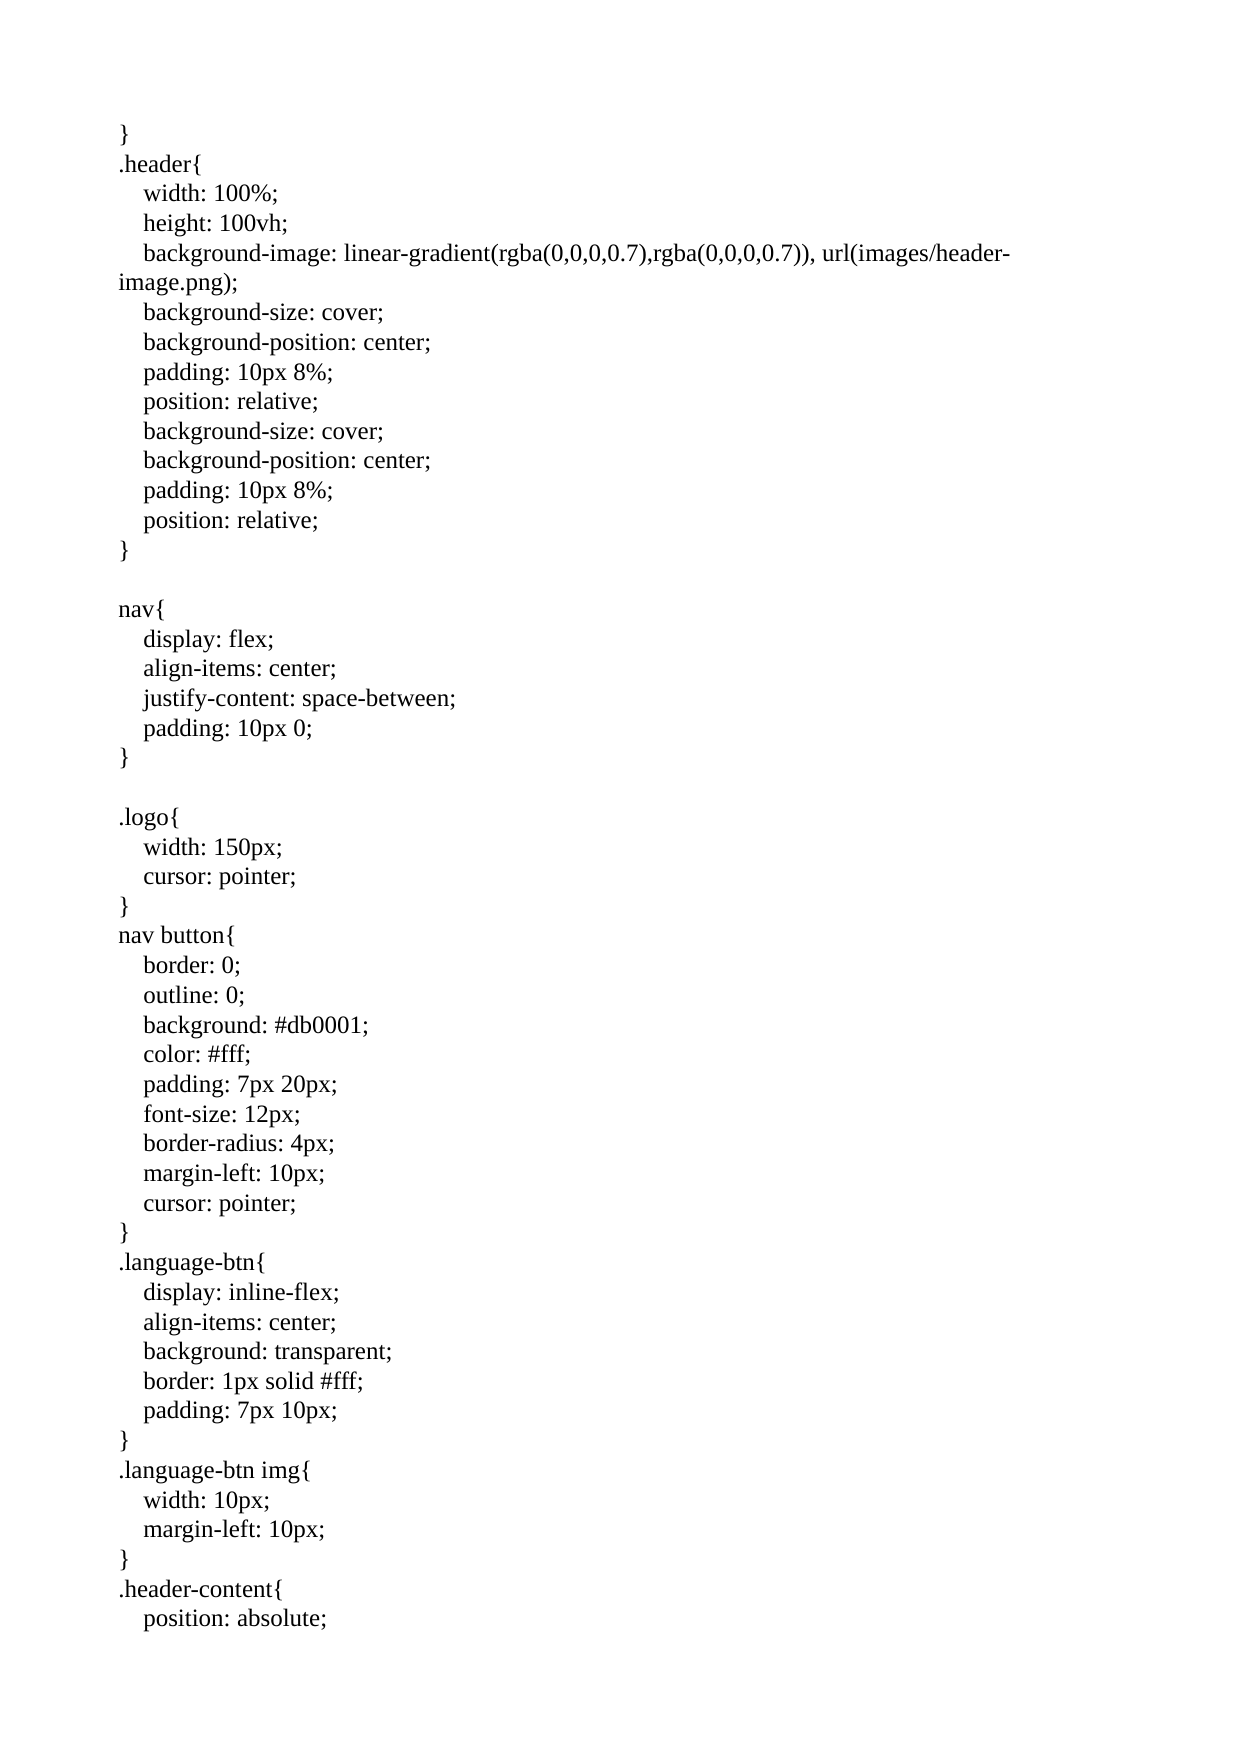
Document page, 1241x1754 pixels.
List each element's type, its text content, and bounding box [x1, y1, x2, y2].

text margin-left: 10px; [118, 1157, 1122, 1187]
text display: flex; [118, 623, 1122, 652]
text position: relative; [118, 385, 1122, 415]
text } [118, 1543, 1122, 1573]
text } [118, 890, 1122, 920]
text outline: 0; [118, 979, 1122, 1009]
text nav{ [118, 593, 1122, 623]
text font-size: 12px; [118, 1098, 1122, 1127]
text align-items: center; [118, 652, 1122, 682]
text .header-content{ [118, 1573, 1122, 1602]
text } [118, 1424, 1122, 1454]
text position: absolute; [118, 1602, 1122, 1632]
text background-position: center; [118, 445, 1122, 474]
text width: 150px; [118, 831, 1122, 860]
text nav button{ [118, 920, 1122, 949]
text margin-left: 10px; [118, 1513, 1122, 1543]
text padding: 10px 8%; [118, 356, 1122, 385]
text background-size: cover; [118, 296, 1122, 326]
text } [118, 1217, 1122, 1246]
text } [118, 742, 1122, 771]
text display: inline-flex; [118, 1276, 1122, 1306]
text width: 100%; [118, 177, 1122, 207]
text color: #fff; [118, 1038, 1122, 1068]
text background-position: center; [118, 326, 1122, 356]
text border-radius: 4px; [118, 1127, 1122, 1157]
text padding: 10px 0; [118, 712, 1122, 742]
text background: transparent; [118, 1335, 1122, 1365]
text .language-btn{ [118, 1246, 1122, 1276]
text padding: 7px 10px; [118, 1395, 1122, 1424]
text border: 1px solid #fff; [118, 1365, 1122, 1395]
text background: #db0001; [118, 1009, 1122, 1038]
text background-image: linear-gradient(rgba(0,0,0,0.7),rgba(0,0,0,0.7)), url(images/header-image.png); [118, 237, 1122, 296]
text cursor: pointer; [118, 860, 1122, 890]
text position: relative; [118, 504, 1122, 534]
text .logo{ [118, 801, 1122, 831]
text justify-content: space-between; [118, 682, 1122, 712]
text background-size: cover; [118, 415, 1122, 445]
text width: 10px; [118, 1484, 1122, 1513]
text padding: 10px 8%; [118, 474, 1122, 504]
text padding: 7px 20px; [118, 1068, 1122, 1098]
text .header{ [118, 148, 1122, 177]
text } [118, 118, 1122, 148]
text cursor: pointer; [118, 1187, 1122, 1217]
text .language-btn img{ [118, 1454, 1122, 1484]
text border: 0; [118, 949, 1122, 979]
text } [118, 534, 1122, 563]
text align-items: center; [118, 1306, 1122, 1335]
text height: 100vh; [118, 207, 1122, 237]
